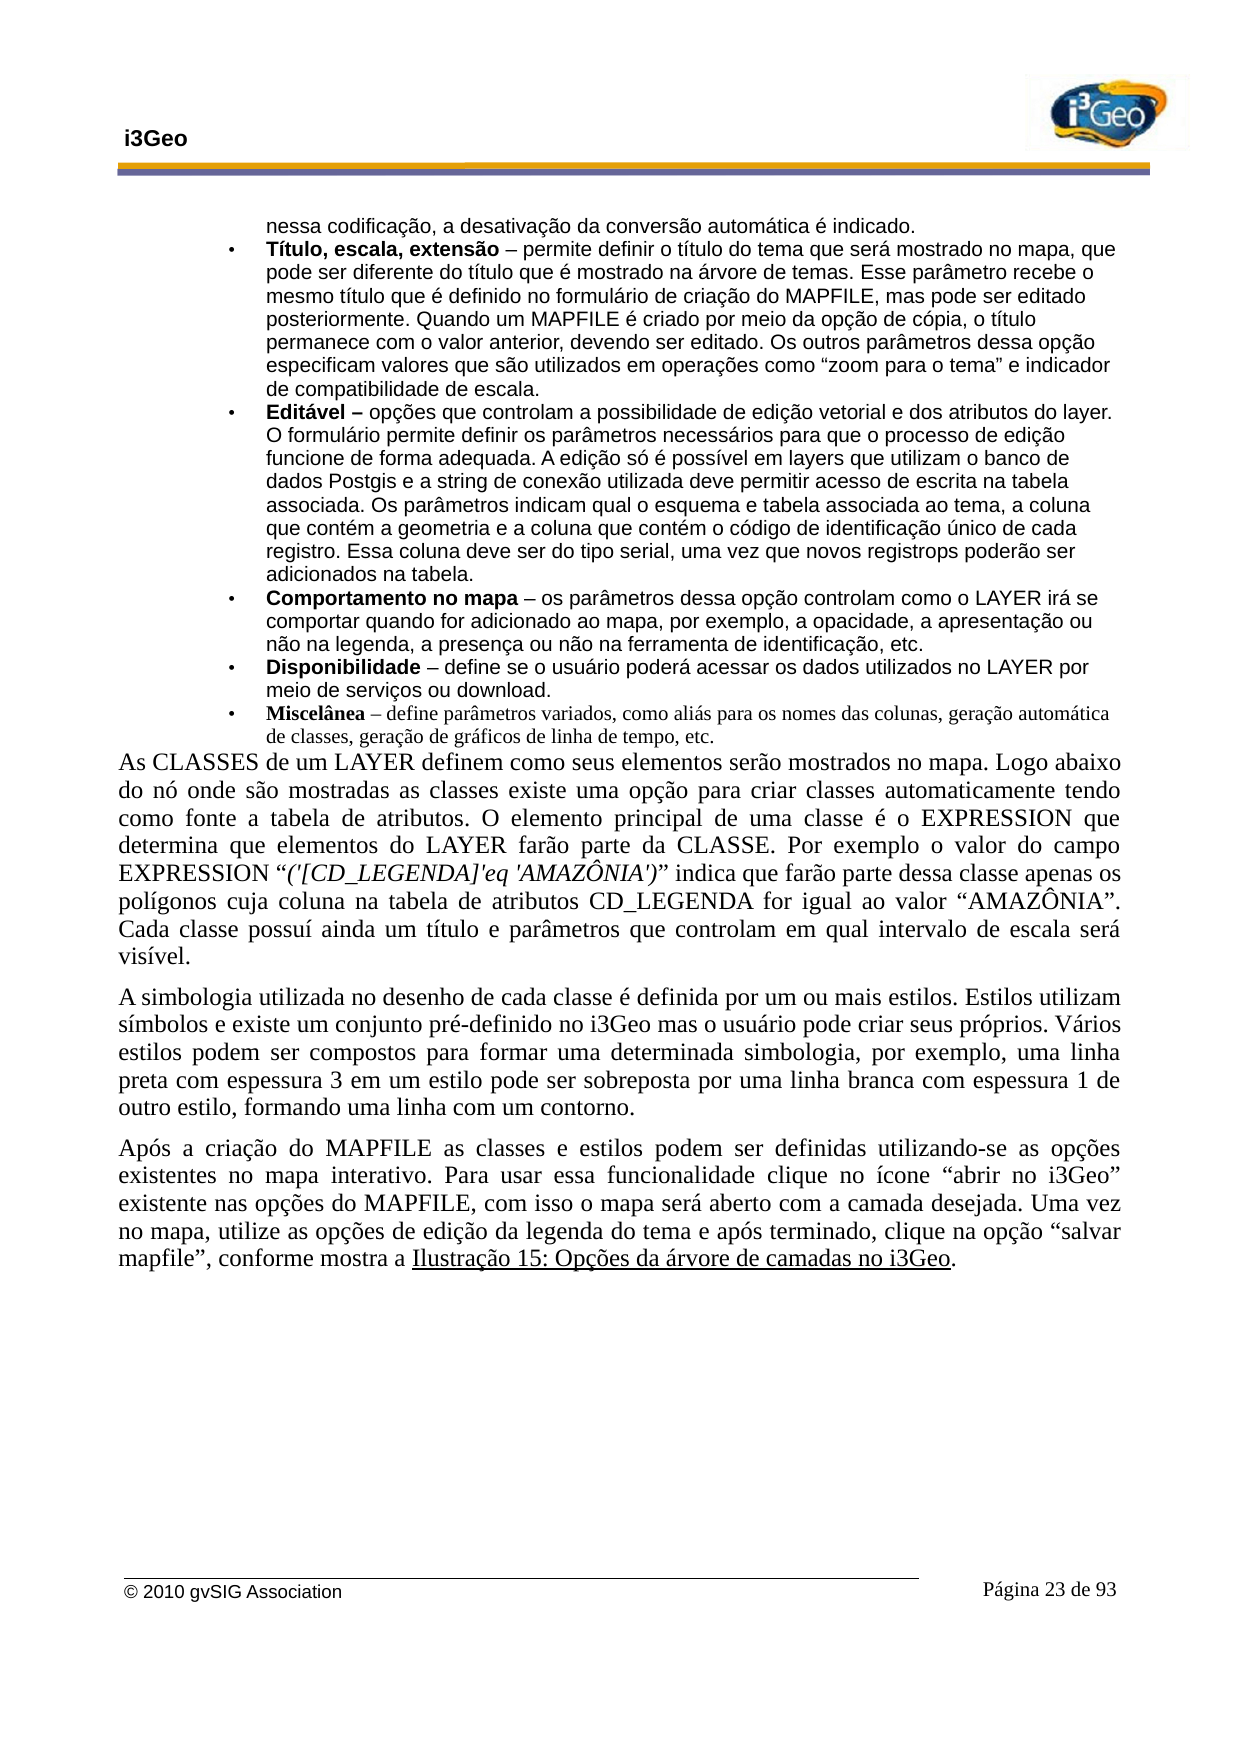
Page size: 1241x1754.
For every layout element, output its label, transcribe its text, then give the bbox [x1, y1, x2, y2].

picture [1025, 74, 1191, 151]
list Disponibilidade – define se o usuário poderá acessar os dados utilizados no LAYER por meio de serviços ou download. [228, 656, 1122, 702]
text As CLASSES de um LAYER definem como seus elementos serão mostrados no mapa. Logo abaixo do nó onde são mostradas as classes existe uma opção para criar classes automaticamente tendo como fonte a tabela de atributos. O elemento principal de uma classe é o EXPRESSION que determina que elementos do LAYER farão parte da CLASSE. Por exemplo o valor do campo EXPRESSION “('[CD_LEGENDA]'eq 'AMAZÔNIA')” indica que farão parte dessa classe apenas os polígonos cuja coluna na tabela de atributos CD_LEGENDA for igual ao valor “AMAZÔNIA”. Cada classe possuí ainda um título e parâmetros que controlam em qual intervalo de escala será visível. [118, 748, 1122, 970]
list Editável – opções que controlam a possibilidade de edição vetorial e dos atributos do layer. O formulário permite definir os parâmetros necessários para que o processo de edição funcione de forma adequada. A edição só é possível em layers que utilizam o banco de dados Postgis e a string de conexão utilizada deve permitir acesso de escrita na tabela associada. Os parâmetros indicam qual o esquema e tabela associada ao tema, a coluna que contém a geometria e a coluna que contém o código de identificação único de cada registro. Essa coluna deve ser do tipo serial, uma vez que novos registrops poderão ser adicionados na tabela. [228, 400, 1122, 586]
list Miscelânea – define parâmetros variados, como aliás para os nomes das colunas, geração automática de classes, geração de gráficos de linha de tempo, etc. [228, 702, 1122, 748]
list nessa codificação, a desativação da conversão automática é indicado. [228, 214, 1122, 238]
list Título, escala, extensão – permite definir o título do tema que será mostrado no mapa, que pode ser diferente do título que é mostrado na árvore de temas. Esse parâmetro recebe o mesmo título que é definido no formulário de criação do MAPFILE, mas pode ser editado posteriormente. Quando um MAPFILE é criado por meio da opção de cópia, o título permanece com o valor anterior, devendo ser editado. Os outros parâmetros dessa opção especificam valores que são utilizados em operações como “zoom para o tema” e indicador de compatibilidade de escala. [228, 238, 1122, 400]
text A simbologia utilizada no desenho de cada classe é definida por um ou mais estilos. Estilos utilizam símbolos e existe um conjunto pré-definido no i3Geo mas o usuário pode criar seus próprios. Vários estilos podem ser compostos para formar uma determinada simbologia, por exemplo, uma linha preta com espessura 3 em um estilo pode ser sobreposta por uma linha branca com espessura 1 de outro estilo, formando uma linha com um contorno. [118, 983, 1122, 1121]
text Após a criação do MAPFILE as classes e estilos podem ser definidas utilizando-se as opções existentes no mapa interativo. Para usar essa funcionalidade clique no ícone “abrir no i3Geo” existente nas opções do MAPFILE, com isso o mapa será aberto com a camada desejada. Uma vez no mapa, utilize as opções de edição da legenda do tema e após terminado, clique na opção “salvar mapfile”, conforme mostra a Ilustração 15: Opções da árvore de camadas no i3Geo. [118, 1134, 1122, 1272]
list Comportamento no mapa – os parâmetros dessa opção controlam como o LAYER irá se comportar quando for adicionado ao mapa, por exemplo, a opacidade, a apresentação ou não na legenda, a presença ou não na ferramenta de identificação, etc. [228, 586, 1122, 656]
